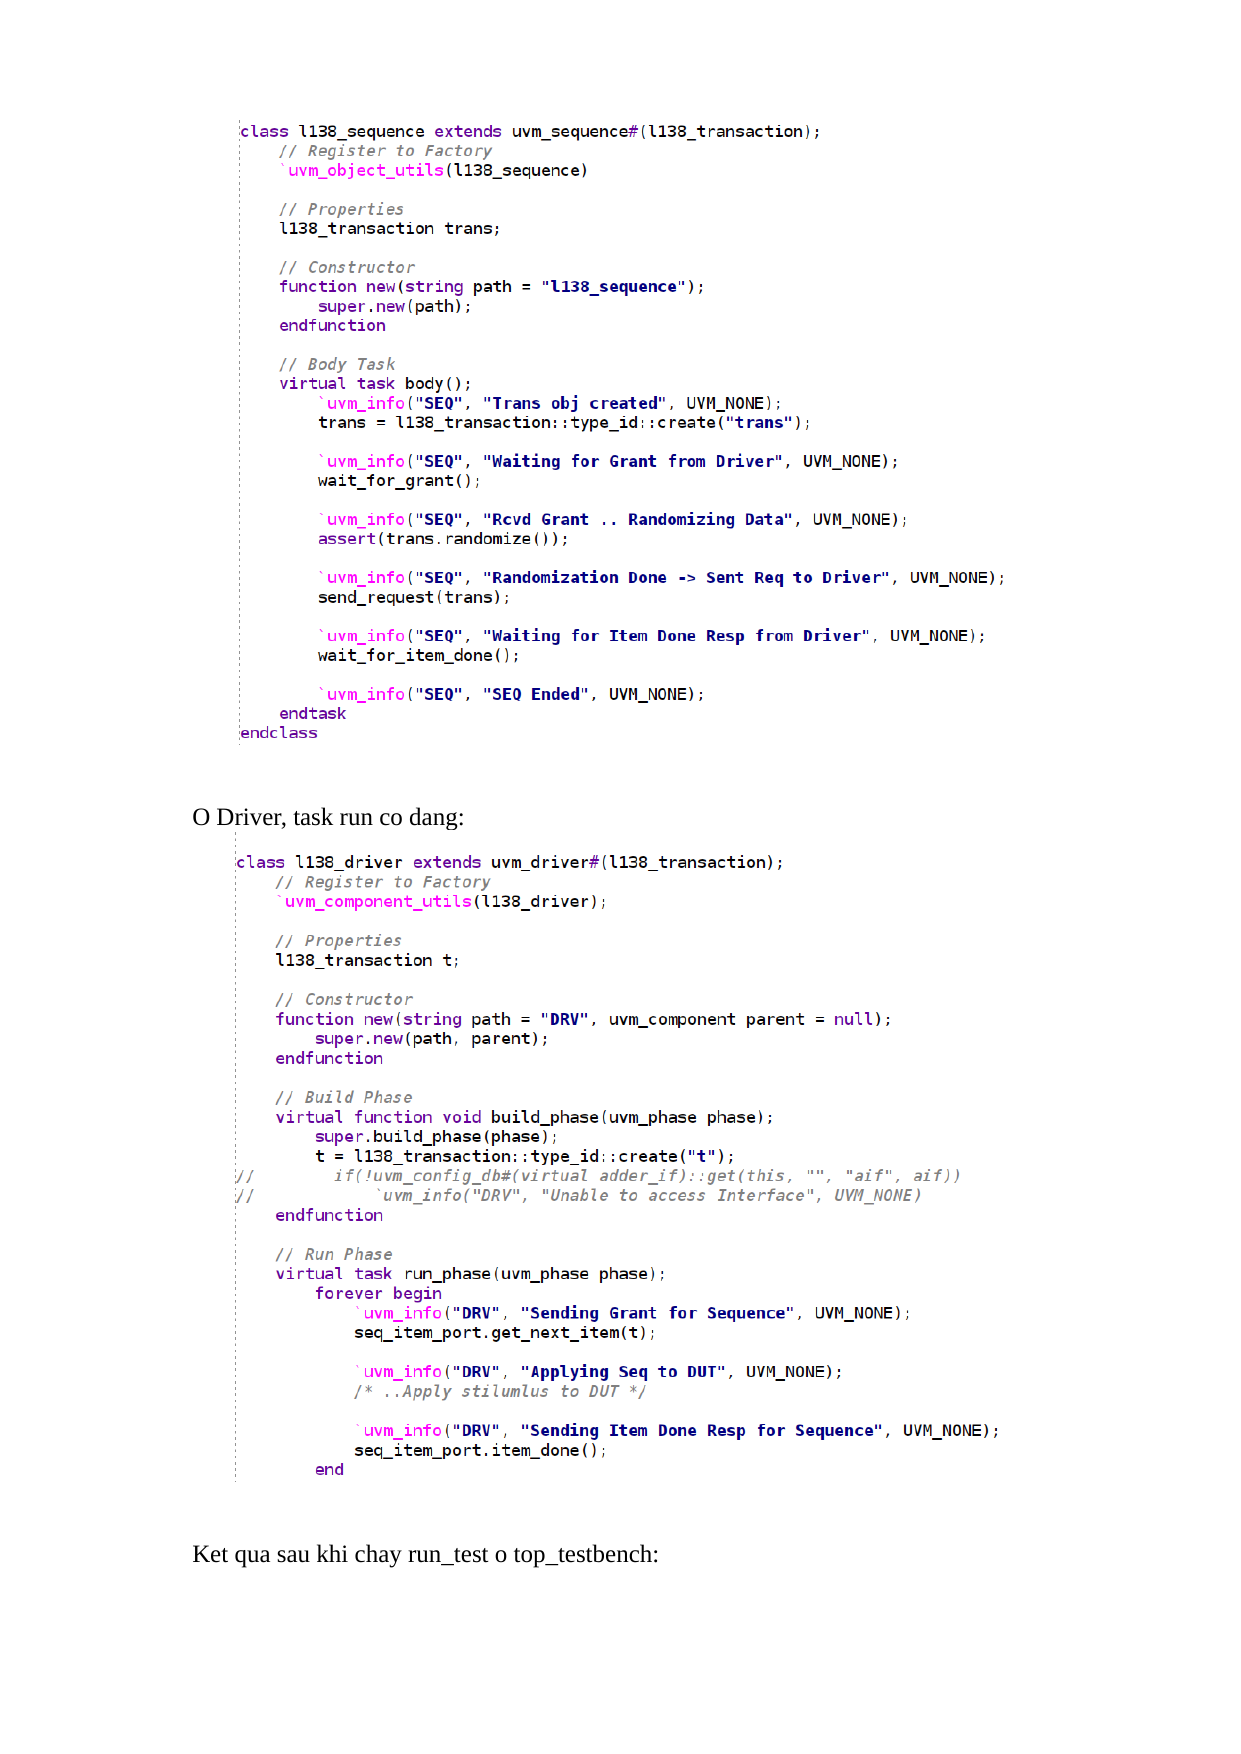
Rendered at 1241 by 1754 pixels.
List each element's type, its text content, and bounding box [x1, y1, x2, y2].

picture [230, 118, 1010, 745]
picture [226, 830, 1014, 1482]
text Ket qua sau khi chay run_test o top_testbench: [118, 1539, 1122, 1568]
text O Driver, task run co dang: [118, 802, 1122, 831]
